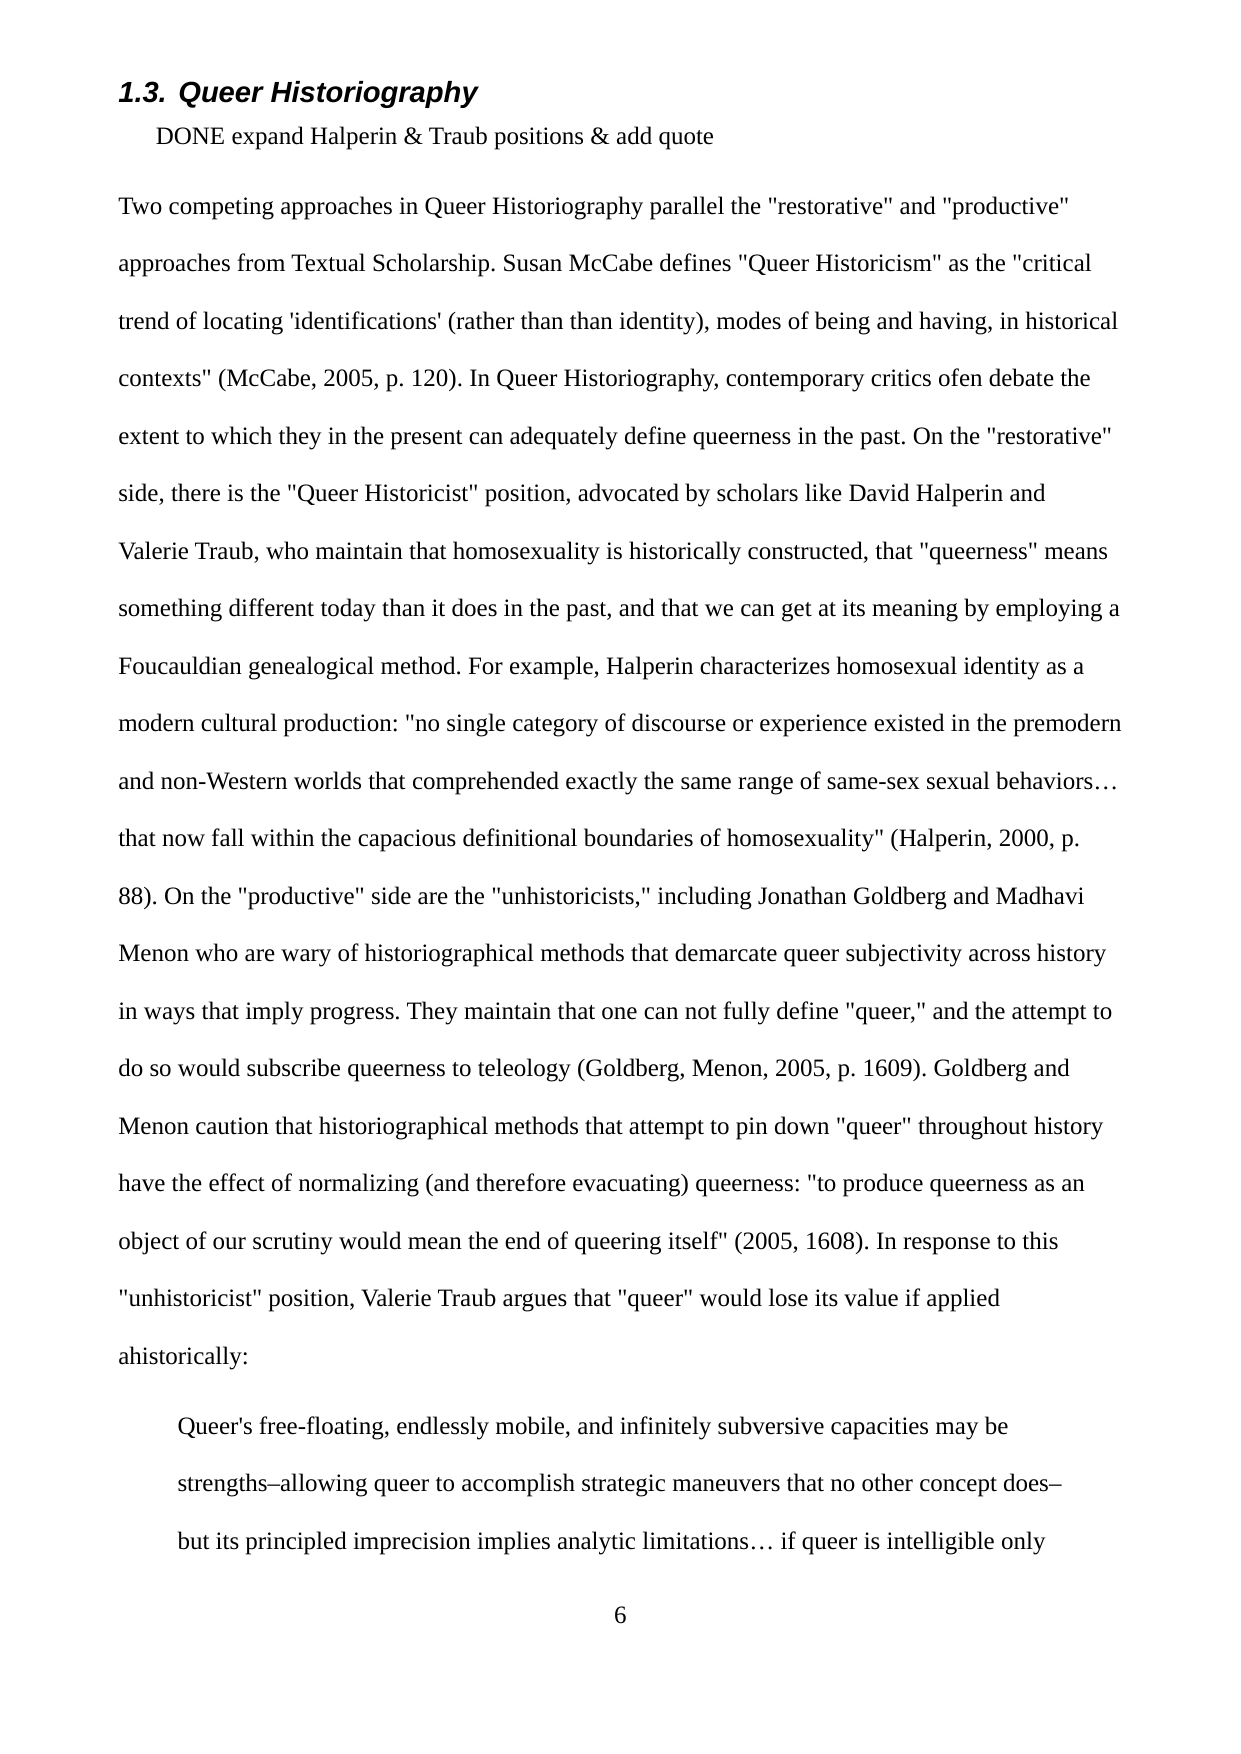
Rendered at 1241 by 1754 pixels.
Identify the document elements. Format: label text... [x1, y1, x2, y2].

text Queer's free-floating, endlessly mobile, and infinitely subversive capacities may be strengths–allowing queer to accomplish strategic maneuvers that no other concept does–but its principled imprecision implies analytic limitations… if queer is intelligible only [177, 1411, 1063, 1555]
text DONE expand Halperin & Traub positions & add quote [156, 121, 1122, 150]
text Two competing approaches in Queer Historiography parallel the "restorative" and "productive" approaches from Textual Scholarship. Susan McCabe defines "Queer Historicism" as the "critical trend of locating 'identifications' (rather than than identity), modes of being and having, in historical contexts" (McCabe, 2005, p. 120). In Queer Historiography, contemporary critics ofen debate the extent to which they in the present can adequately define queerness in the past. On the "restorative" side, there is the "Queer Historicist" position, advocated by scholars like David Halperin and Valerie Traub, who maintain that homosexuality is historically constructed, that "queerness" means something different today than it does in the past, and that we can get at its meaning by employing a Foucauldian genealogical method. For example, Halperin characterizes homosexual identity as a modern cultural production: "no single category of discourse or experience existed in the premodern and non-Western worlds that comprehended exactly the same range of same-sex sexual behaviors… that now fall within the capacious definitional boundaries of homosexuality" (Halperin, 2000, p. 88). On the "productive" side are the "unhistoricists," including Jonathan Goldberg and Madhavi Menon who are wary of historiographical methods that demarcate queer subjectivity across history in ways that imply progress. They maintain that one can not fully define "queer," and the attempt to do so would subscribe queerness to teleology (Goldberg, Menon, 2005, p. 1609). Goldberg and Menon caution that historiographical methods that attempt to pin down "queer" throughout history have the effect of normalizing (and therefore evacuating) queerness: "to produce queerness as an object of our scrutiny would mean the end of queering itself" (2005, 1608). In response to this "unhistoricist" position, Valerie Traub argues that "queer" would lose its value if applied ahistorically: [118, 191, 1122, 1370]
subtitle Queer Historiography [118, 75, 1122, 108]
